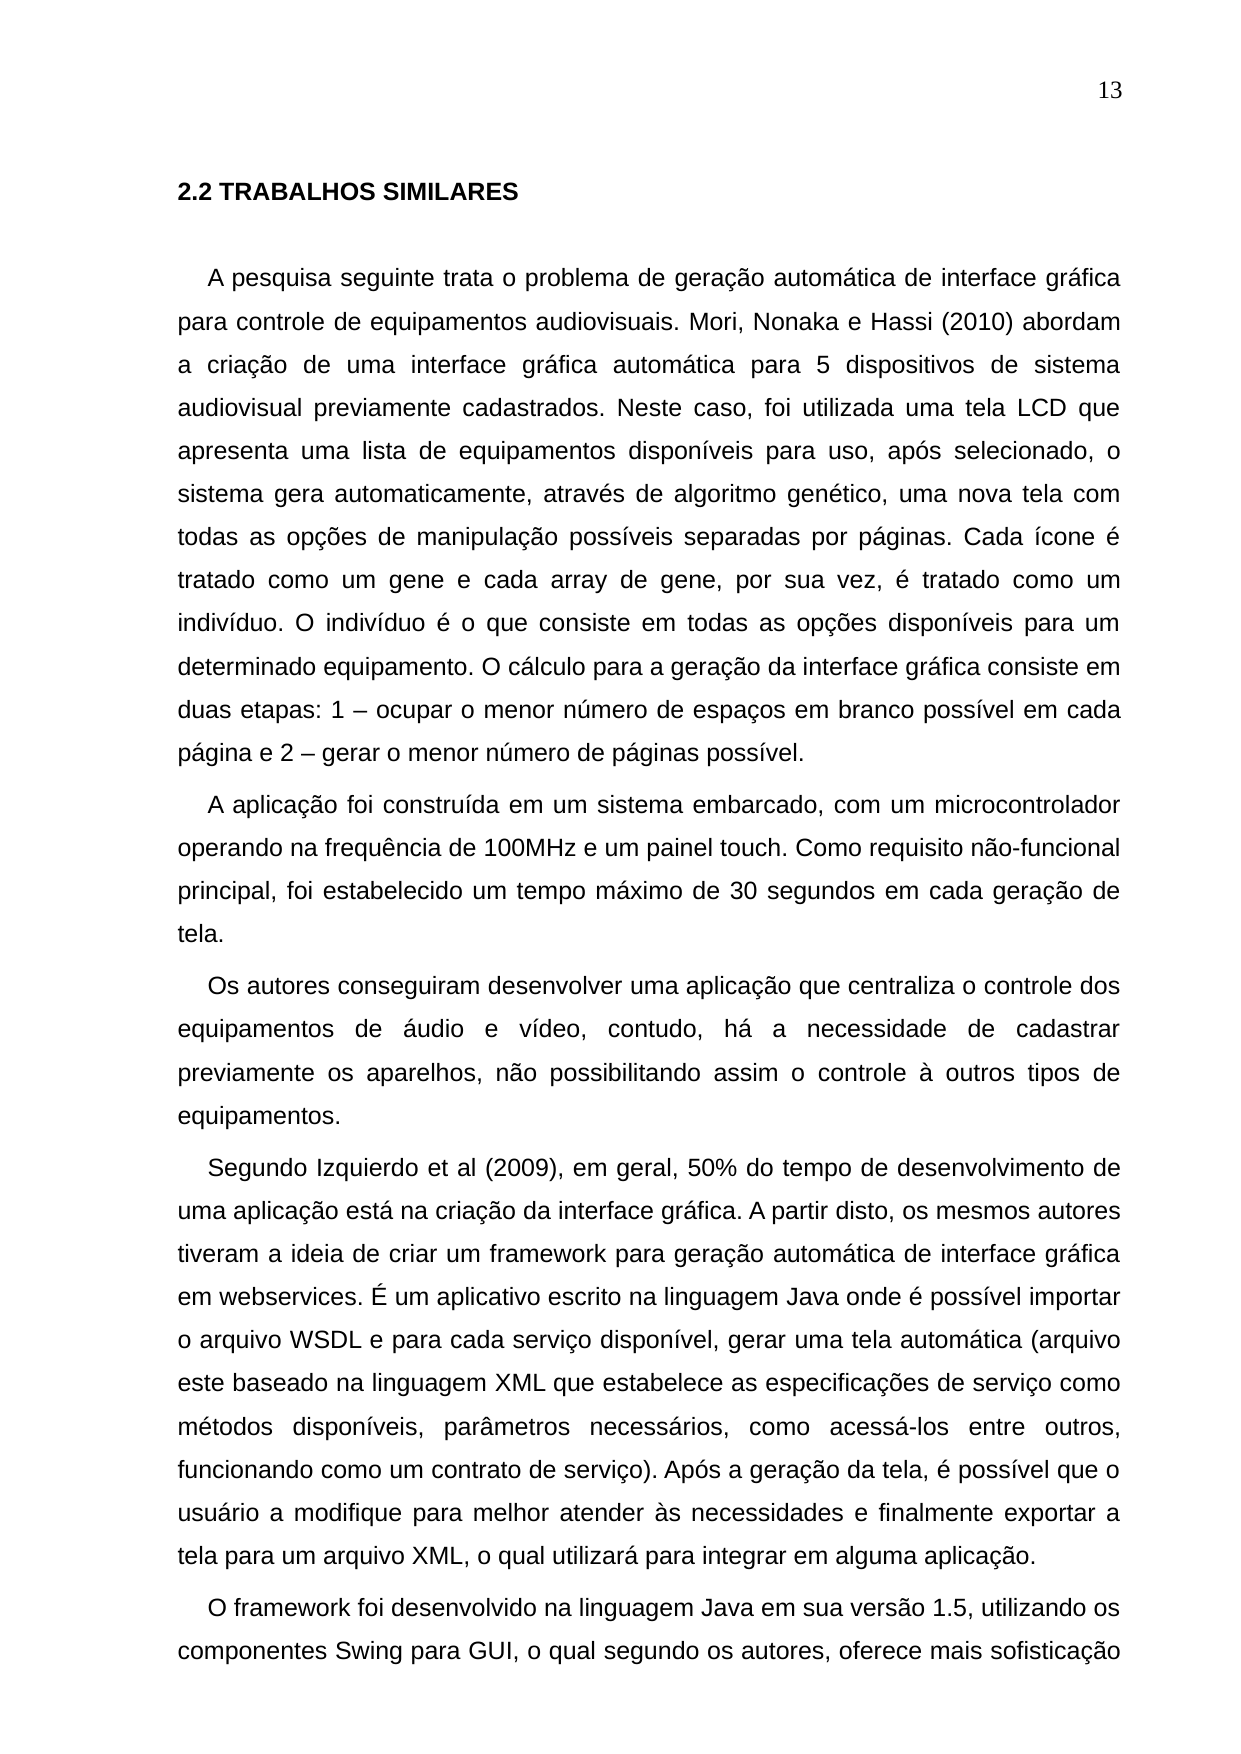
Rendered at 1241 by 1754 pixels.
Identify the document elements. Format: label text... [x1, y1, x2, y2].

text O framework foi desenvolvido na linguagem Java em sua versão 1.5, utilizando os componentes Swing para GUI, o qual segundo os autores, oferece mais sofisticação [177, 1593, 1122, 1665]
text A pesquisa seguinte trata o problema de geração automática de interface gráfica para controle de equipamentos audiovisuais. Mori, Nonaka e Hassi (2010) abordam a criação de uma interface gráfica automática para 5 dispositivos de sistema audiovisual previamente cadastrados. Neste caso, foi utilizada uma tela LCD que apresenta uma lista de equipamentos disponíveis para uso, após selecionado, o sistema gera automaticamente, através de algoritmo genético, uma nova tela com todas as opções de manipulação possíveis separadas por páginas. Cada ícone é tratado como um gene e cada array de gene, por sua vez, é tratado como um indivíduo. O indivíduo é o que consiste em todas as opções disponíveis para um determinado equipamento. O cálculo para a geração da interface gráfica consiste em duas etapas: 1 – ocupar o menor número de espaços em branco possível em cada página e 2 – gerar o menor número de páginas possível. [177, 263, 1122, 767]
text 2.2 TRABALHOS SIMILARES [177, 177, 1122, 206]
text Os autores conseguiram desenvolver uma aplicação que centraliza o controle dos equipamentos de áudio e vídeo, contudo, há a necessidade de cadastrar previamente os aparelhos, não possibilitando assim o controle à outros tipos de equipamentos. [177, 971, 1122, 1129]
text Segundo Izquierdo et al (2009), em geral, 50% do tempo de desenvolvimento de uma aplicação está na criação da interface gráfica. A partir disto, os mesmos autores tiveram a ideia de criar um framework para geração automática de interface gráfica em webservices. É um aplicativo escrito na linguagem Java onde é possível importar o arquivo WSDL e para cada serviço disponível, gerar uma tela automática (arquivo este baseado na linguagem XML que estabelece as especificações de serviço como métodos disponíveis, parâmetros necessários, como acessá-los entre outros, funcionando como um contrato de serviço). Após a geração da tela, é possível que o usuário a modifique para melhor atender às necessidades e finalmente exportar a tela para um arquivo XML, o qual utilizará para integrar em alguma aplicação. [177, 1153, 1122, 1570]
text A aplicação foi construída em um sistema embarcado, com um microcontrolador operando na frequência de 100MHz e um painel touch. Como requisito não-funcional principal, foi estabelecido um tempo máximo de 30 segundos em cada geração de tela. [177, 790, 1122, 948]
